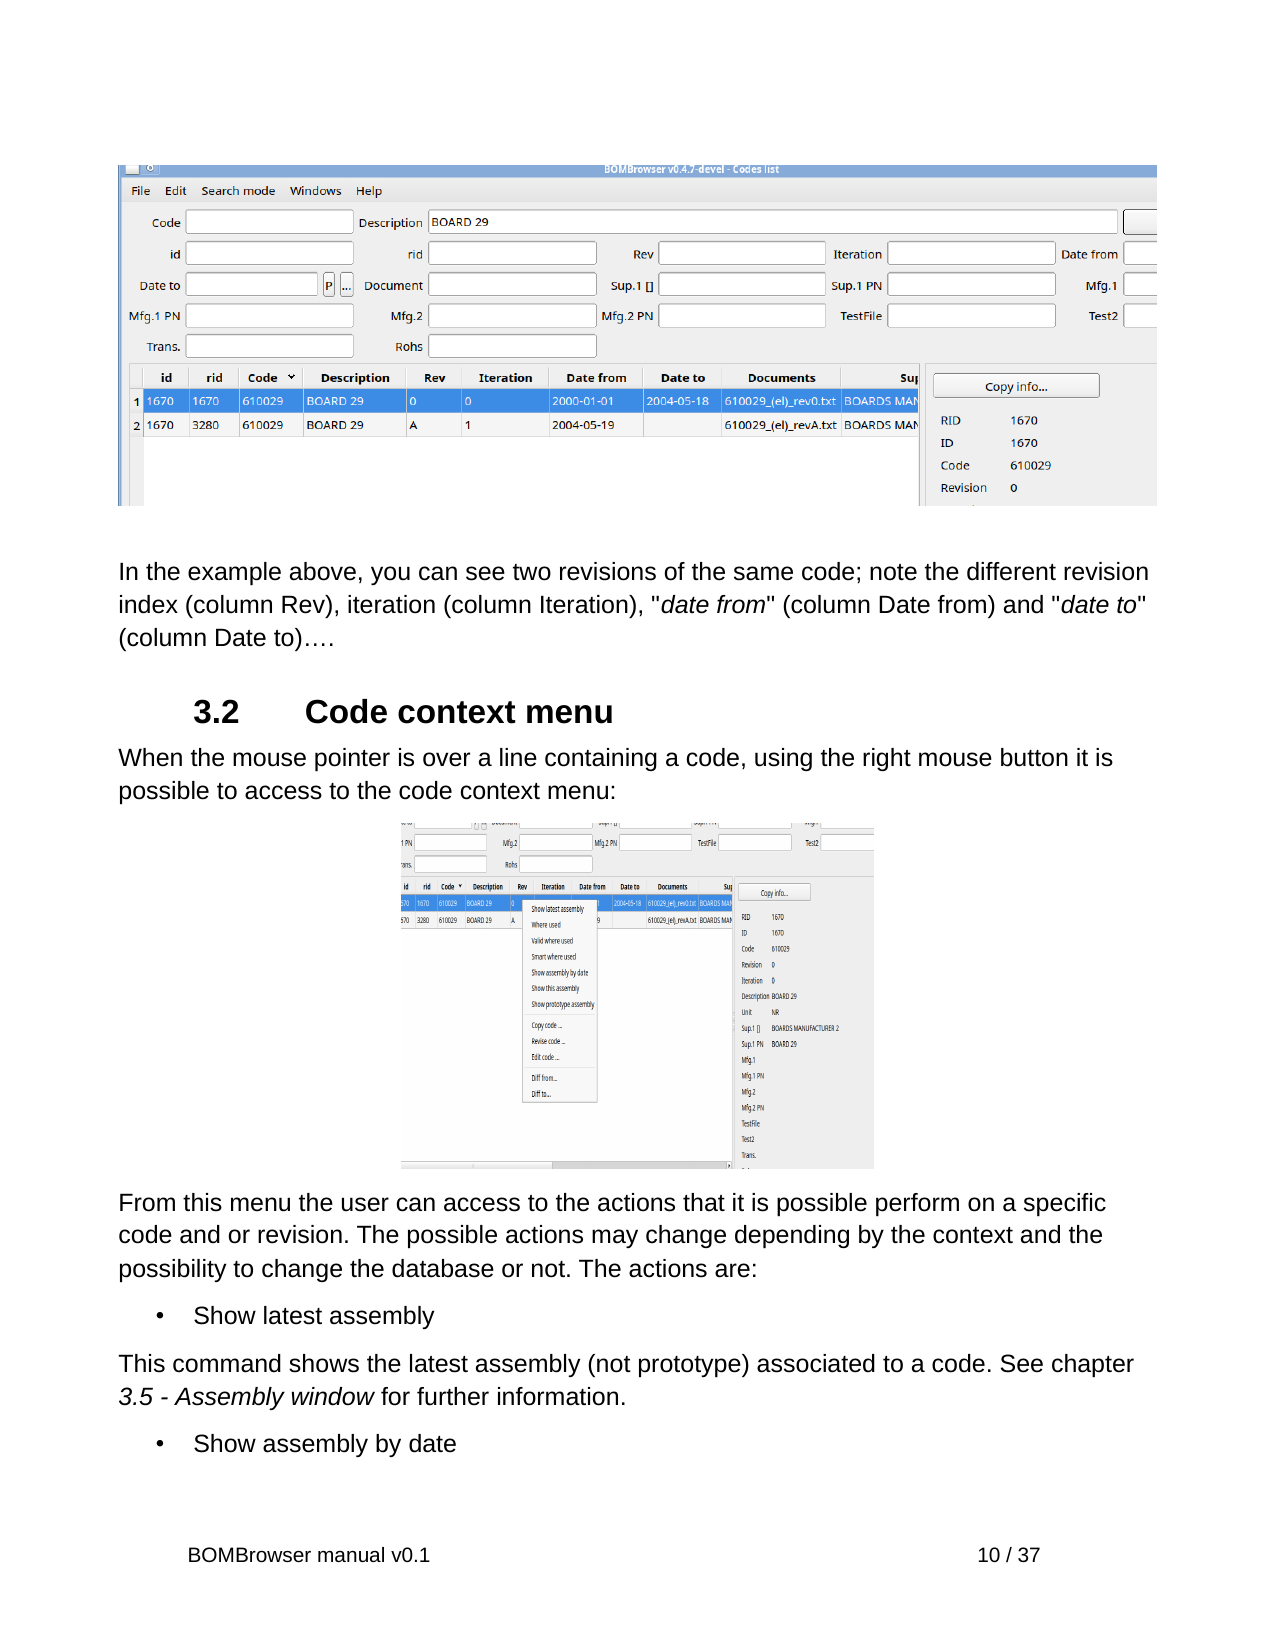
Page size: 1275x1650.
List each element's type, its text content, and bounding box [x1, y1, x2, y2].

text From this menu the user can access to the actions that it is possible perform on a specific code and or revision. The possible actions may change depending by the context and the possibility to change the database or not. The actions are: [118, 1187, 1157, 1282]
text This command shows the latest assembly (not prototype) associated to a code. See chapter 3.5 - Assembly window for further information. [118, 1349, 1157, 1411]
text In the example above, you can see two revisions of the same code; note the different revision index (column Rev), iteration (column Iteration), "date from" (column Date from) and "date to" (column Date to)…. [118, 557, 1157, 652]
picture [118, 165, 1157, 506]
picture [401, 823, 456, 1169]
subtitle Code context menu [193, 692, 1157, 730]
text When the mouse pointer is over a line containing a code, using the right mouse button it is possible to access to the code context menu: [118, 743, 1157, 804]
list Show latest assembly [156, 1301, 1157, 1330]
list Show assembly by date [156, 1429, 1157, 1458]
